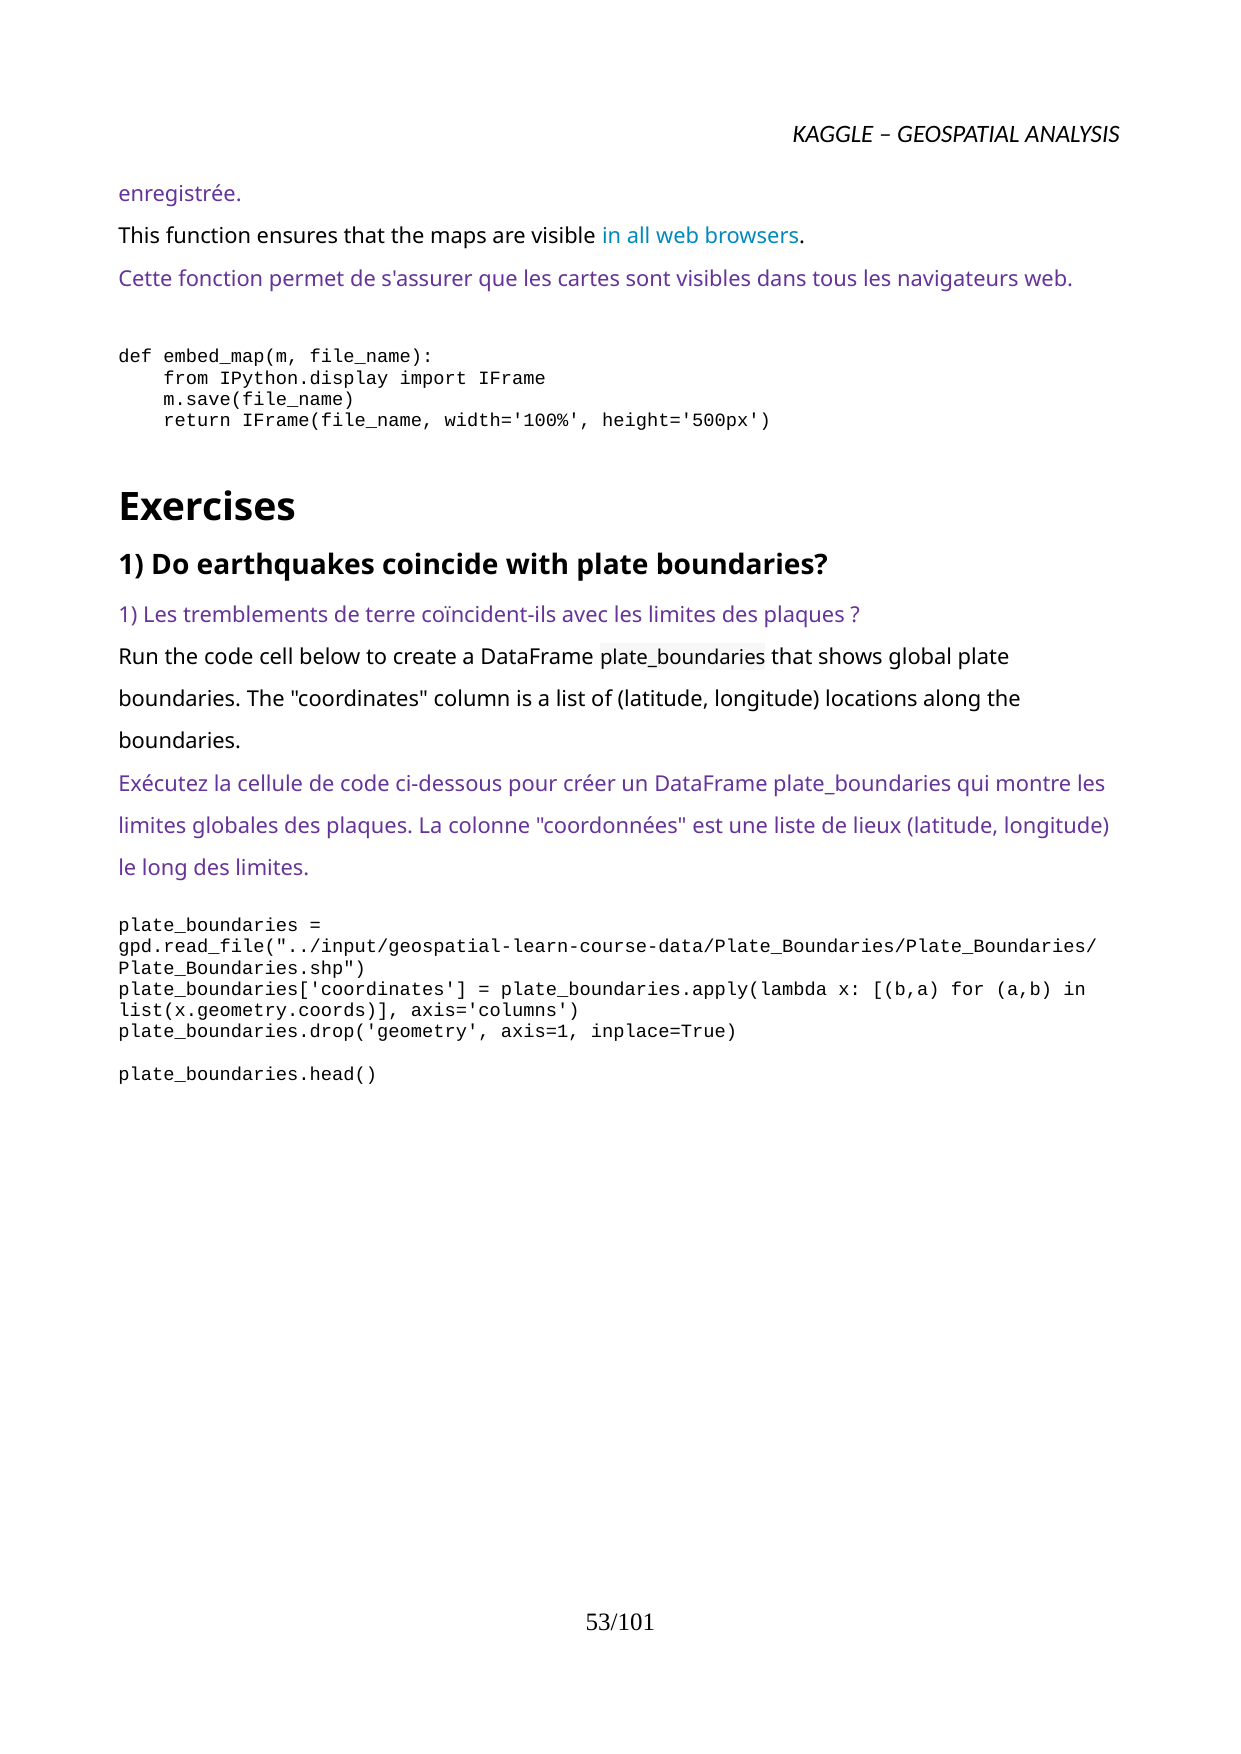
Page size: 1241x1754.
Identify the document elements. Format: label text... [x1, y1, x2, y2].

text from IPython.display import IFrame [118, 368, 1122, 390]
text m.save(file_name) [118, 390, 1122, 411]
text This function ensures that the maps are visible in all web browsers. [118, 220, 1122, 250]
text 1) Les tremblements de terre coïncident-ils avec les limites des plaques ? [118, 599, 1122, 628]
text plate_boundaries.head() [118, 1065, 1122, 1086]
text Run the code cell below to create a DataFrame plate_boundaries that shows global plate boundaries. The "coordinates" column is a list of (latitude, longitude) locations along the boundaries. [118, 641, 1122, 755]
text Exécutez la cellule de code ci-dessous pour créer un DataFrame plate_boundaries qui montre les limites globales des plaques. La colonne "coordonnées" est une liste de lieux (latitude, longitude) le long des limites. [118, 768, 1122, 882]
text plate_boundaries['coordinates'] = plate_boundaries.apply(lambda x: [(b,a) for (a,b) in list(x.geometry.coords)], axis='columns') [118, 980, 1122, 1022]
text Cette fonction permet de s'assurer que les cartes sont visibles dans tous les navigateurs web. [118, 263, 1122, 292]
subtitle Exercises [118, 478, 1122, 532]
text def embed_map(m, file_name): [118, 347, 1122, 368]
text plate_boundaries.drop('geometry', axis=1, inplace=True) [118, 1022, 1122, 1043]
text enregistrée. [118, 178, 1122, 208]
text return IFrame(file_name, width='100%', height='500px') [118, 411, 1122, 432]
subtitle 1) Do earthquakes coincide with plate boundaries? [118, 544, 1122, 583]
text plate_boundaries = gpd.read_file("../input/geospatial-learn-course-data/Plate_Boundaries/Plate_Boundaries/Plate_Boundaries.shp") [118, 916, 1122, 980]
